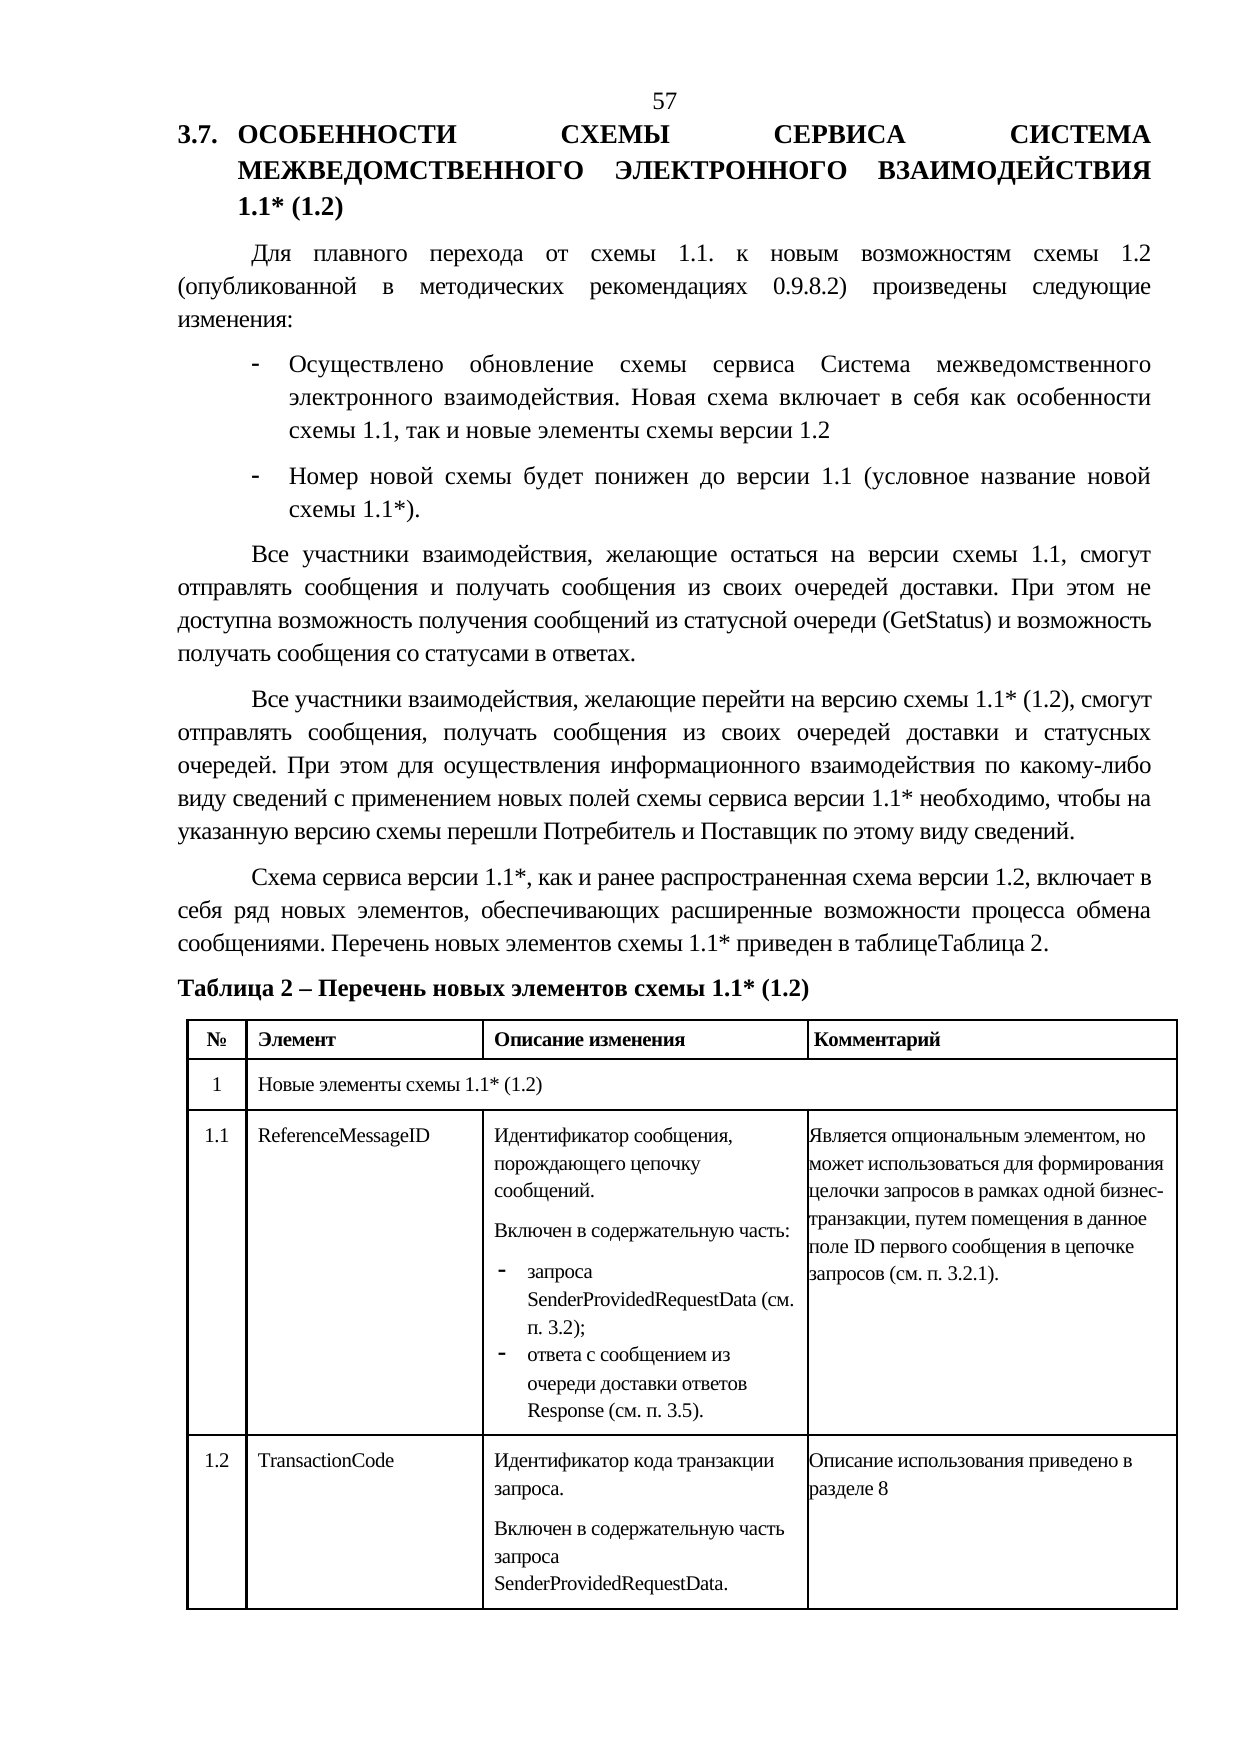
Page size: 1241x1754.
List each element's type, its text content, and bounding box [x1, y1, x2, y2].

list Осуществлено обновление схемы сервиса Система межведомственного электронного взаимодействия. Новая схема включает в себя как особенности схемы 1.1, так и новые элементы схемы версии 1.2 [251, 349, 1152, 444]
text Схема сервиса версии 1.1*, как и ранее распространенная схема версии 1.2, включает в себя ряд новых элементов, обеспечивающих расширенные возможности процесса обмена сообщениями. Перечень новых элементов схемы 1.1* приведен в таблицеТаблица 2. [177, 862, 1152, 956]
table_cell Является опциональным элементом, но может использоваться для формирования целочки запросов в рамках одной бизнес-транзакции, путем помещения в данное поле ID первого сообщения в цепочке запросов (см. п. 3.2.1). [809, 1111, 1176, 1123]
table_cell 1 [189, 1060, 245, 1108]
table_cell Новые элементы схемы 1.1* (1.2) [248, 1060, 1176, 1108]
table_cell Идентификатор кода транзакции запроса. Включен в содержательную часть запроса SenderProvidedRequestData. [484, 1436, 807, 1608]
subtitle Особенности схемы сервиса Система межведомственного электронного взаимодействия 1.1* (1.2) [177, 118, 1152, 221]
table_header Комментарий [809, 1021, 1176, 1027]
table_header Описание изменения [484, 1021, 807, 1057]
table_cell Описание использования приведено в разделе 8 [809, 1436, 1176, 1448]
table_cell Идентификатор сообщения, порождающего цепочку сообщений. Включен в содержательную часть: запроса SenderProvidedRequestData (см. п. 3.2); ответа с сообщением из очереди доставки ответов Response (см. п. 3.5). [484, 1111, 807, 1434]
text Все участники взаимодействия, желающие перейти на версию схемы 1.1* (1.2), смогут отправлять сообщения, получать сообщения из своих очередей доставки и статусных очередей. При этом для осуществления информационного взаимодействия по какому-либо виду сведений с применением новых полей схемы сервиса версии 1.1* необходимо, чтобы на указанную версию схемы перешли Потребитель и Поставщик по этому виду сведений. [177, 684, 1152, 845]
text Все участники взаимодействия, желающие остаться на версии схемы 1.1, смогут отправлять сообщения и получать сообщения из своих очередей доставки. При этом не доступна возможность получения сообщений из статусной очереди (GetStatus) и возможность получать сообщения со статусами в ответах. [177, 539, 1152, 667]
table_cell Является опциональным элементом, но может использоваться для формирования целочки запросов в рамках одной бизнес-транзакции, путем помещения в данное поле ID первого сообщения в цепочке запросов (см. п. 3.2.1). [809, 1285, 1176, 1434]
table_cell 1.1 [189, 1111, 245, 1434]
table_cell Описание использования приведено в разделе 8 [809, 1500, 1176, 1608]
table_cell TransactionCode [248, 1436, 482, 1608]
table_header № [189, 1021, 245, 1057]
list Номер новой схемы будет понижен до версии 1.1 (условное название новой схемы 1.1*). [251, 461, 1152, 523]
table_header Комментарий [809, 1051, 1176, 1057]
text Таблица 2 – Перечень новых элементов схемы 1.1* (1.2) [177, 973, 1152, 1002]
table_cell 1.2 [189, 1436, 245, 1608]
table_cell ReferenceMessageID [248, 1111, 482, 1434]
text Для плавного перехода от схемы 1.1. к новым возможностям схемы 1.2 (опубликованной в методических рекомендациях 0.9.8.2) произведены следующие изменения: [177, 238, 1152, 333]
table_header Элемент [248, 1021, 482, 1057]
